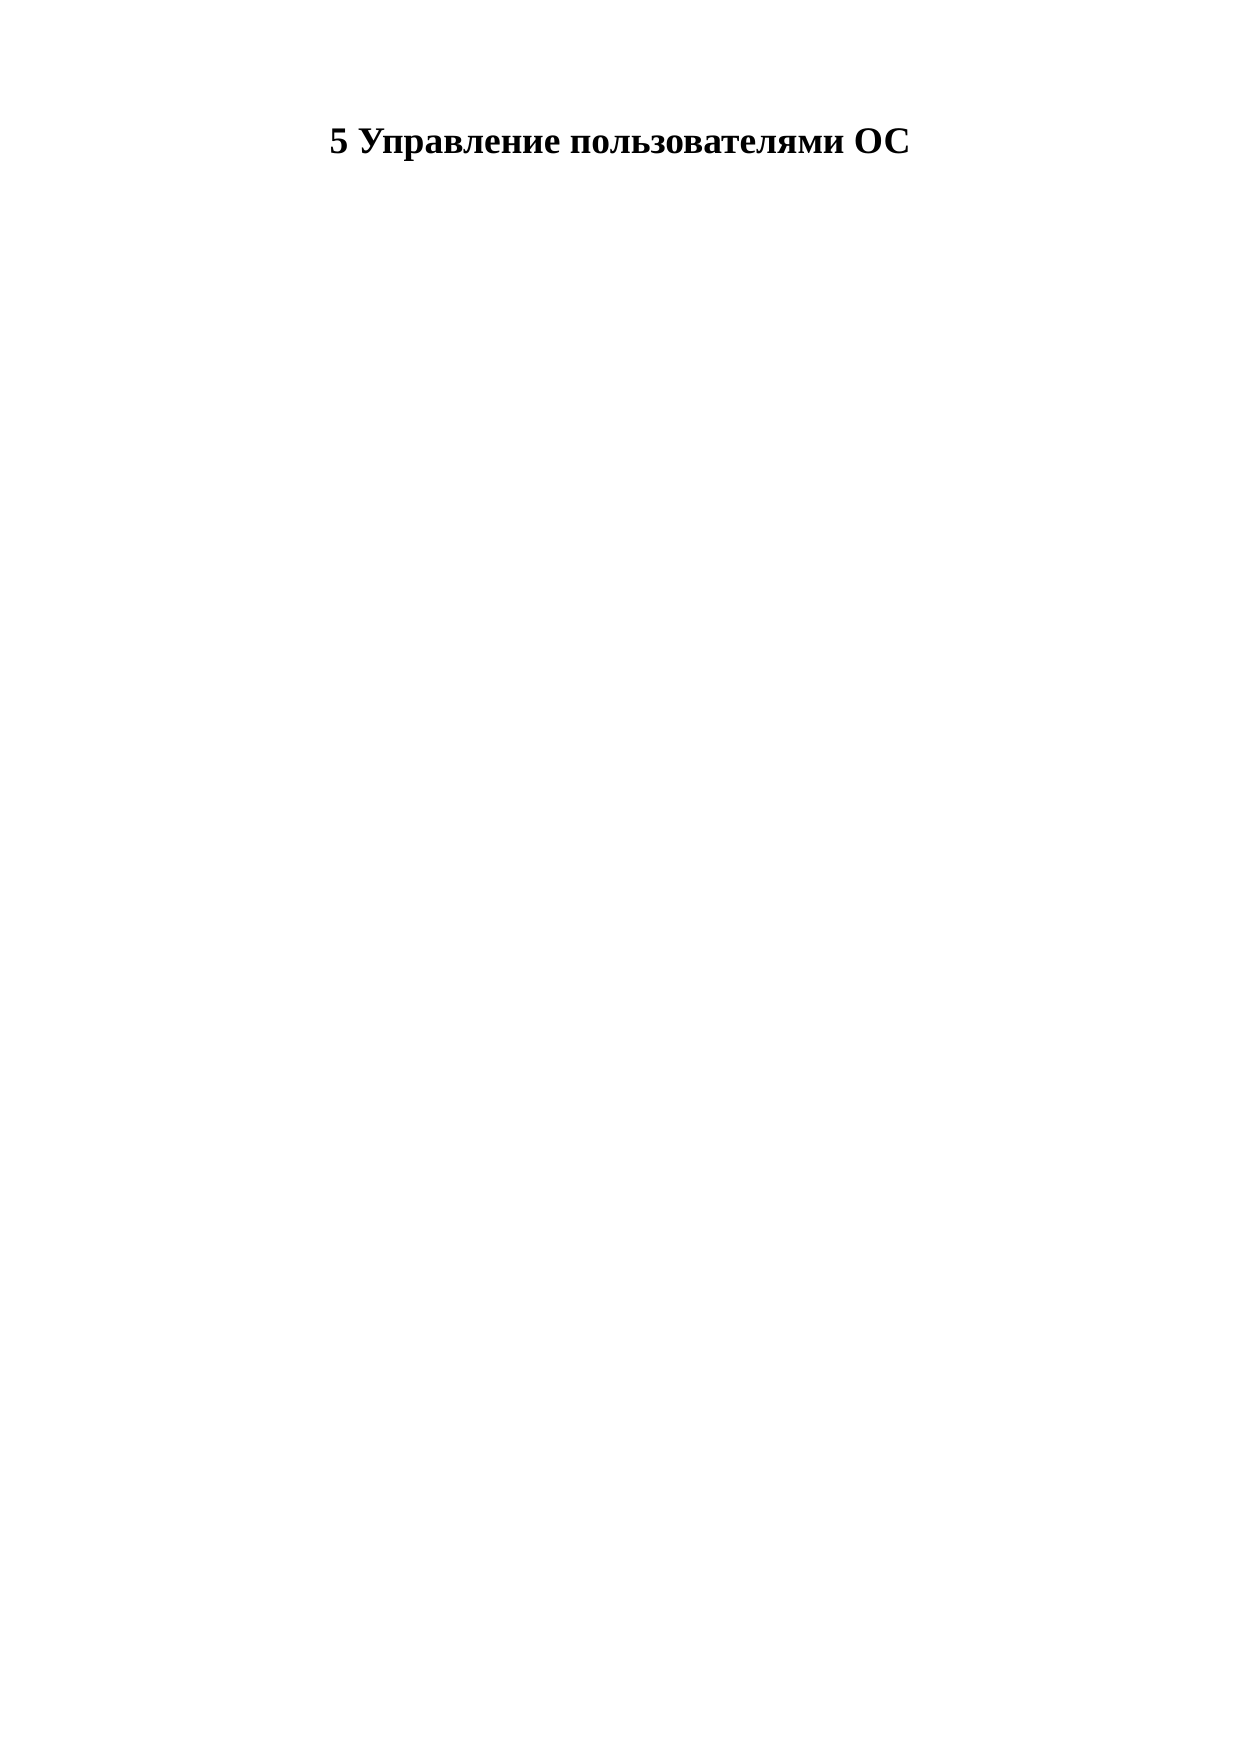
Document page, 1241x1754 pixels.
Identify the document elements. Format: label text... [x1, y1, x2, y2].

subtitle 5 Управление пользователями ОС [142, 118, 1098, 161]
